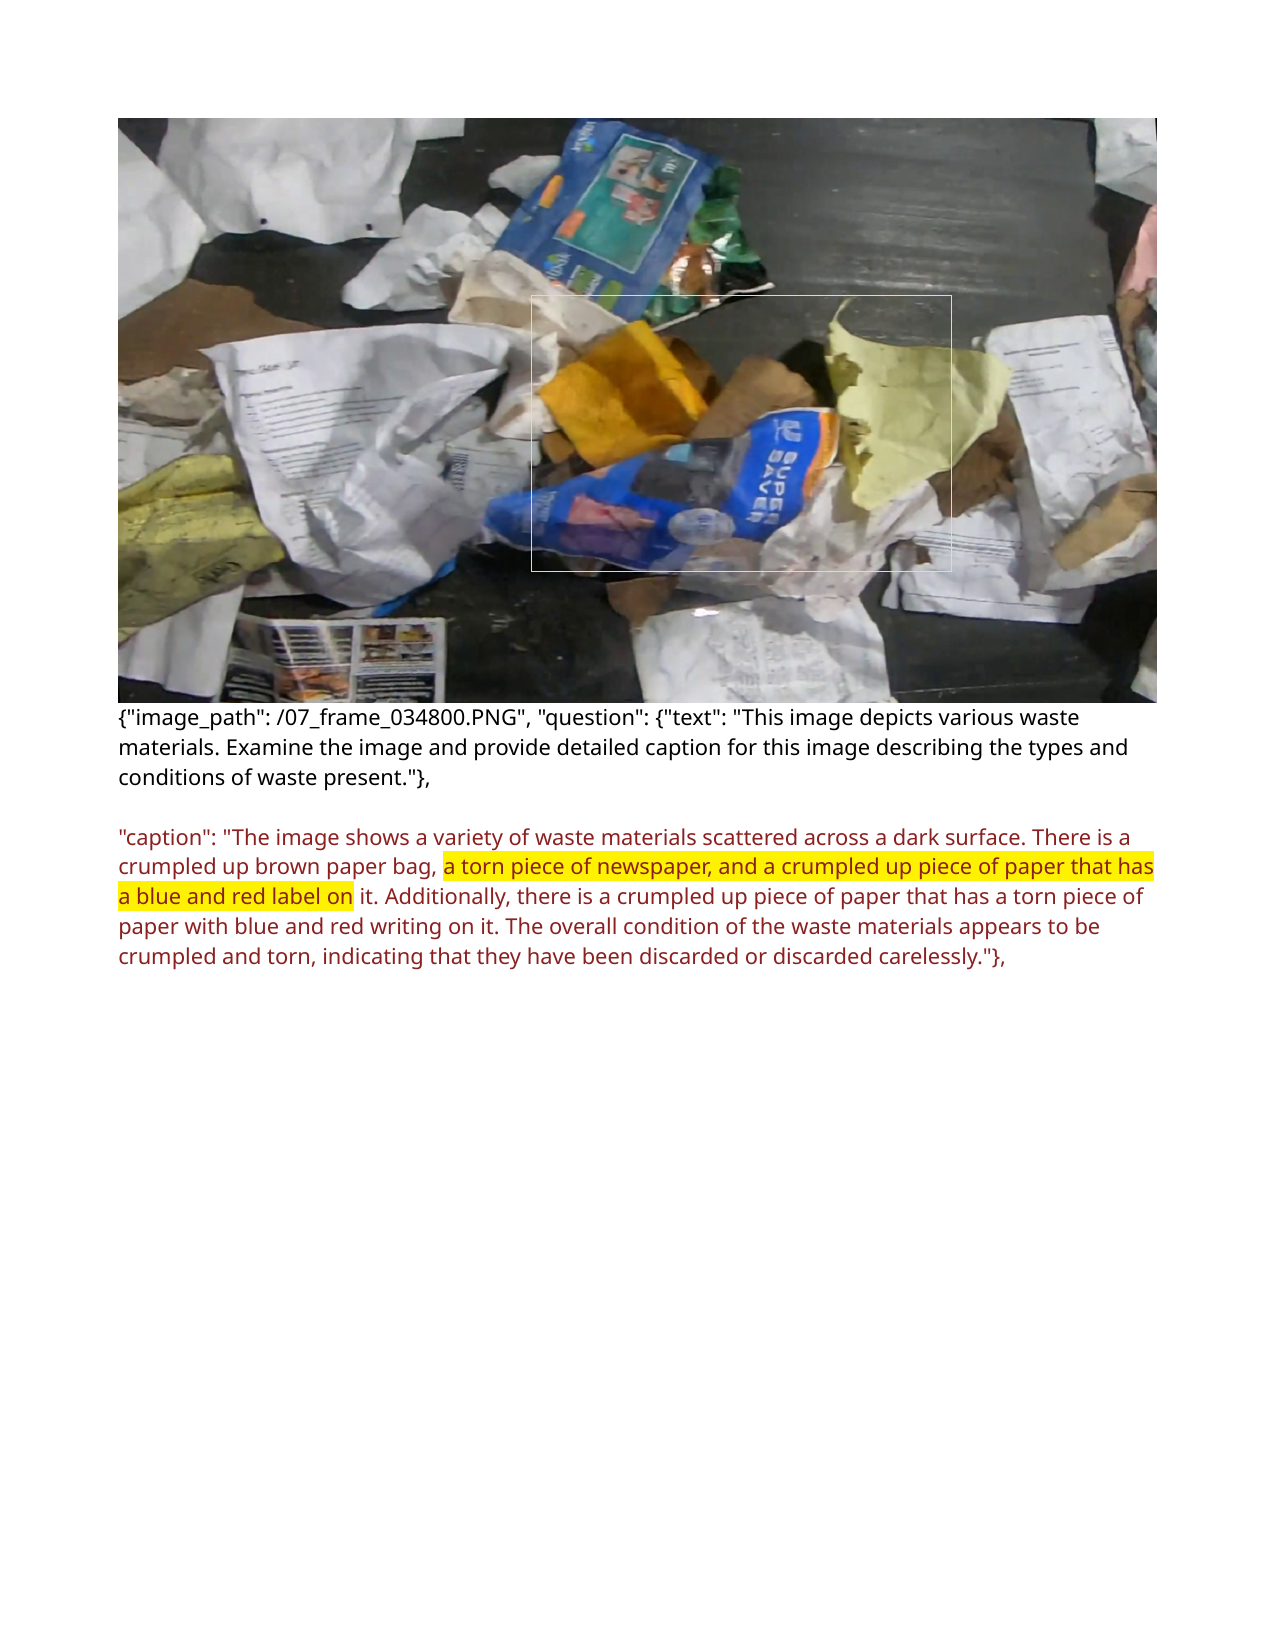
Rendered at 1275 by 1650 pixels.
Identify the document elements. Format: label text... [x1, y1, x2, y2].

picture [118, 118, 1157, 703]
text {"image_path": /07_frame_034800.PNG", "question": {"text": "This image depicts various waste materials. Examine the image and provide detailed caption for this image describing the types and conditions of waste present."}, [118, 703, 1157, 792]
text "caption": "The image shows a variety of waste materials scattered across a dark surface. There is a crumpled up brown paper bag, a torn piece of newspaper, and a crumpled up piece of paper that has a blue and red label on it. Additionally, there is a crumpled up piece of paper that has a torn piece of paper with blue and red writing on it. The overall condition of the waste materials appears to be crumpled and torn, indicating that they have been discarded or discarded carelessly."}, [118, 822, 1157, 971]
